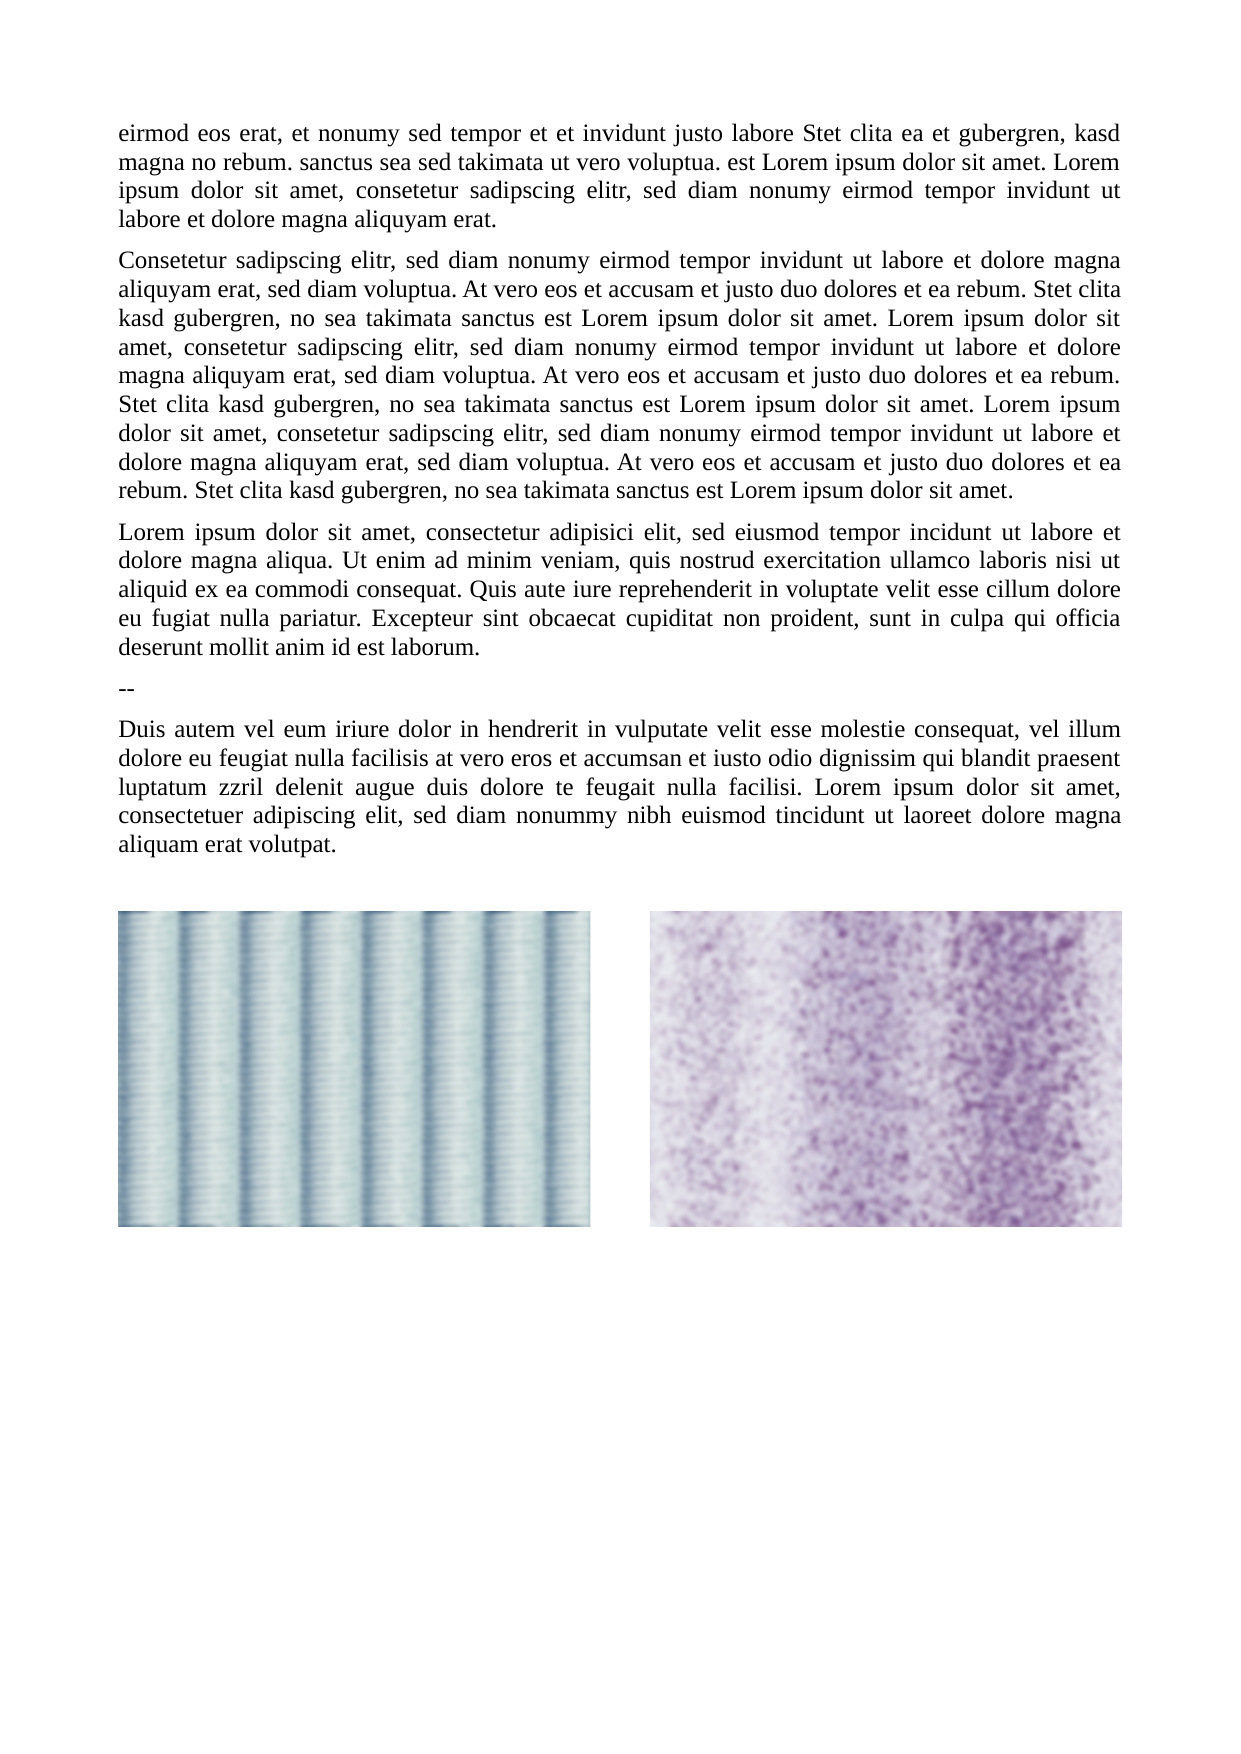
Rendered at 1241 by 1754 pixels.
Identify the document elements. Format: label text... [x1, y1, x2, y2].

text Lorem ipsum dolor sit amet, consectetur adipisici elit, sed eiusmod tempor incidunt ut labore et dolore magna aliqua. Ut enim ad minim veniam, quis nostrud exercitation ullamco laboris nisi ut aliquid ex ea commodi consequat. Quis aute iure reprehenderit in voluptate velit esse cillum dolore eu fugiat nulla pariatur. Excepteur sint obcaecat cupiditat non proident, sunt in culpa qui officia deserunt mollit anim id est laborum. [118, 517, 1122, 661]
text Consetetur sadipscing elitr, sed diam nonumy eirmod tempor invidunt ut labore et dolore magna aliquyam erat, sed diam voluptua. At vero eos et accusam et justo duo dolores et ea rebum. Stet clita kasd gubergren, no sea takimata sanctus est Lorem ipsum dolor sit amet. Lorem ipsum dolor sit amet, consetetur sadipscing elitr, sed diam nonumy eirmod tempor invidunt ut labore et dolore magna aliquyam erat, sed diam voluptua. At vero eos et accusam et justo duo dolores et ea rebum. Stet clita kasd gubergren, no sea takimata sanctus est Lorem ipsum dolor sit amet. Lorem ipsum dolor sit amet, consetetur sadipscing elitr, sed diam nonumy eirmod tempor invidunt ut labore et dolore magna aliquyam erat, sed diam voluptua. At vero eos et accusam et justo duo dolores et ea rebum. Stet clita kasd gubergren, no sea takimata sanctus est Lorem ipsum dolor sit amet. [118, 246, 1122, 504]
text Duis autem vel eum iriure dolor in hendrerit in vulputate velit esse molestie consequat, vel illum dolore eu feugiat nulla facilisis at vero eros et accumsan et iusto odio dignissim qui blandit praesent luptatum zzril delenit augue duis dolore te feugait nulla facilisi. Lorem ipsum dolor sit amet, consectetuer adipiscing elit, sed diam nonummy nibh euismod tincidunt ut laoreet dolore magna aliquam erat volutpat. [118, 714, 1122, 858]
picture [118, 911, 591, 1227]
picture [649, 911, 1123, 1227]
text eirmod eos erat, et nonumy sed tempor et et invidunt justo labore Stet clita ea et gubergren, kasd magna no rebum. sanctus sea sed takimata ut vero voluptua. est Lorem ipsum dolor sit amet. Lorem ipsum dolor sit amet, consetetur sadipscing elitr, sed diam nonumy eirmod tempor invidunt ut labore et dolore magna aliquyam erat. [118, 118, 1122, 233]
text -- [118, 673, 1122, 702]
